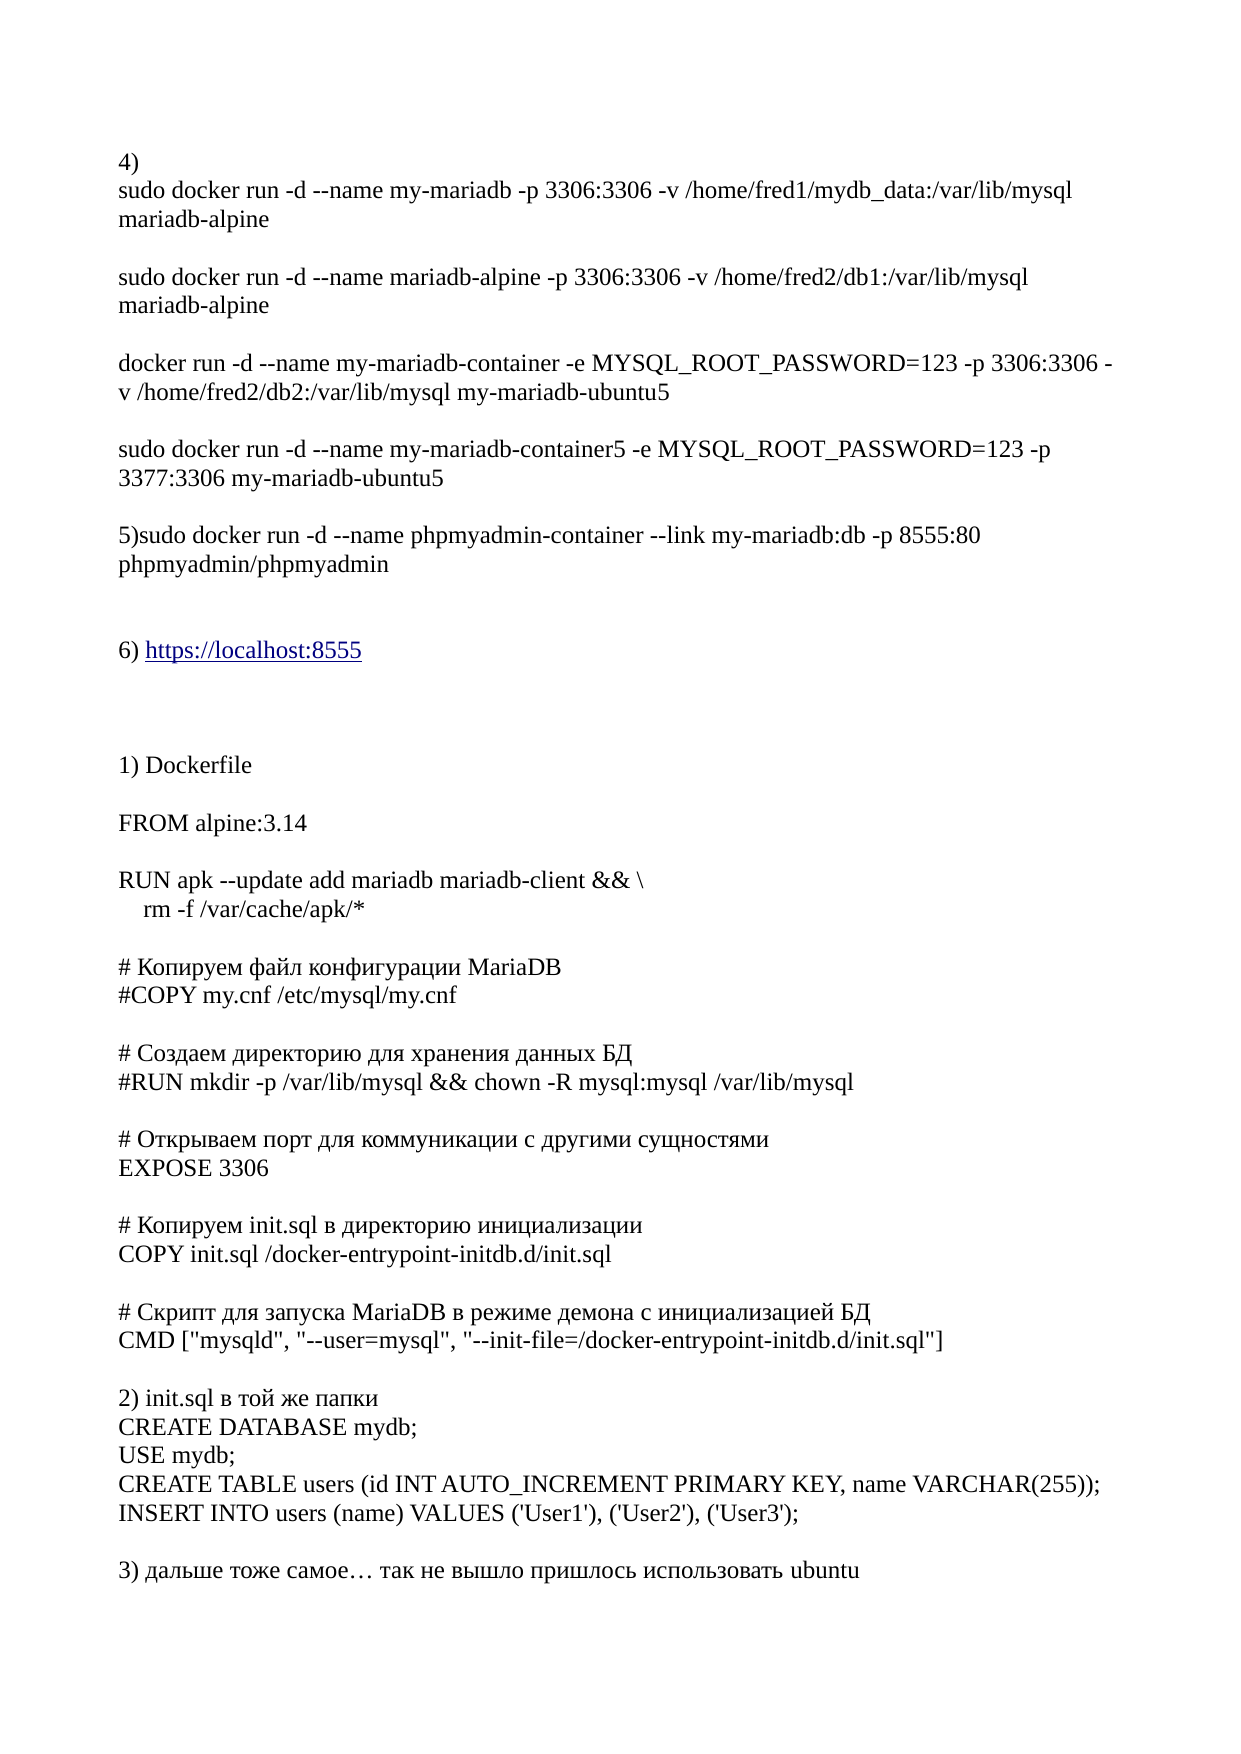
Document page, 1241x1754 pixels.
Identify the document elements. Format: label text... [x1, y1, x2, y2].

text INSERT INTO users (name) VALUES ('User1'), ('User2'), ('User3'); [118, 1498, 1122, 1527]
text CREATE TABLE users (id INT AUTO_INCREMENT PRIMARY KEY, name VARCHAR(255)); [118, 1469, 1122, 1498]
text RUN apk --update add mariadb mariadb-client && \ [118, 866, 1122, 894]
text FROM alpine:3.14 [118, 808, 1122, 837]
text # Копируем init.sql в директорию инициализации [118, 1211, 1122, 1239]
text #RUN mkdir -p /var/lib/mysql && chown -R mysql:mysql /var/lib/mysql [118, 1067, 1122, 1096]
text docker run -d --name my-mariadb-container -e MYSQL_ROOT_PASSWORD=123 -p 3306:3306 -v /home/fred2/db2:/var/lib/mysql my-mariadb-ubuntu5 [118, 348, 1122, 406]
text 4) [118, 147, 1122, 176]
text # Открываем порт для коммуникации с другими сущностями [118, 1124, 1122, 1153]
text # Создаем директорию для хранения данных БД [118, 1038, 1122, 1067]
text sudo docker run -d --name my-mariadb -p 3306:3306 -v /home/fred1/mydb_data:/var/lib/mysql mariadb-alpine [118, 176, 1122, 233]
text sudo docker run -d --name my-mariadb-container5 -e MYSQL_ROOT_PASSWORD=123 -p 3377:3306 my-mariadb-ubuntu5 [118, 434, 1122, 492]
text 2) init.sql в той же папки [118, 1383, 1122, 1412]
text 1) Dockerfile [118, 751, 1122, 779]
text rm -f /var/cache/apk/* [118, 894, 1122, 923]
text 3) дальше тоже самое… так не вышло пришлось использовать ubuntu [118, 1556, 1122, 1584]
text CREATE DATABASE mydb; [118, 1412, 1122, 1441]
text USE mydb; [118, 1441, 1122, 1469]
text 5)sudo docker run -d --name phpmyadmin-container --link my-mariadb:db -p 8555:80 phpmyadmin/phpmyadmin [118, 521, 1122, 578]
text sudo docker run -d --name mariadb-alpine -p 3306:3306 -v /home/fred2/db1:/var/lib/mysql mariadb-alpine [118, 262, 1122, 319]
text EXPOSE 3306 [118, 1153, 1122, 1182]
text #COPY my.cnf /etc/mysql/my.cnf [118, 981, 1122, 1009]
text # Скрипт для запуска MariaDB в режиме демона с инициализацией БД [118, 1297, 1122, 1326]
text # Копируем файл конфигурации MariaDB [118, 952, 1122, 981]
text COPY init.sql /docker-entrypoint-initdb.d/init.sql [118, 1239, 1122, 1268]
text 6) https://localhost:8555 [118, 636, 1122, 664]
text CMD ["mysqld", "--user=mysql", "--init-file=/docker-entrypoint-initdb.d/init.sql"] [118, 1326, 1122, 1354]
